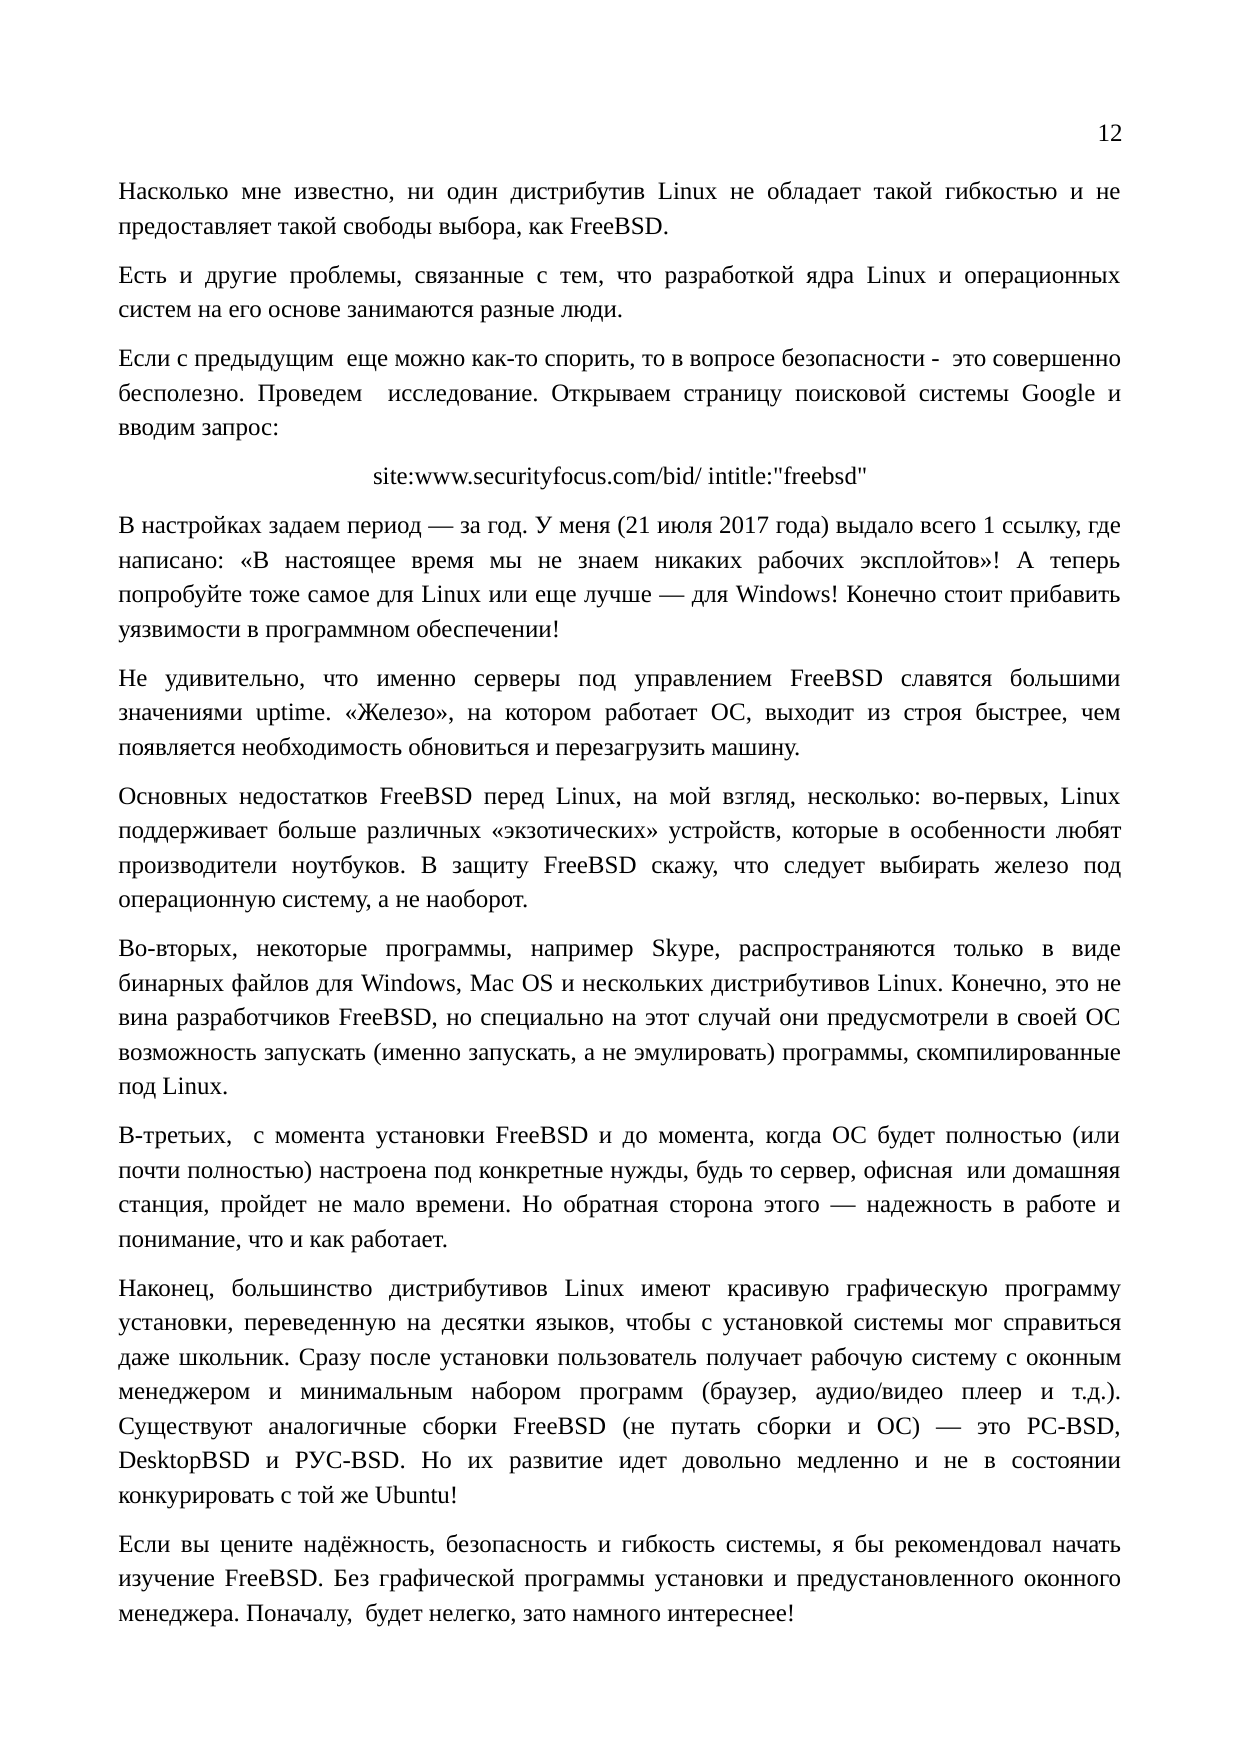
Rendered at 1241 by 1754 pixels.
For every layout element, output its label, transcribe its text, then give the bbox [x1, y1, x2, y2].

text Есть и другие проблемы, связанные с тем, что разработкой ядра Linux и операционных систем на его основе занимаются разные люди. [118, 260, 1122, 323]
text Не удивительно, что именно серверы под управлением FreeBSD славятся большими значениями uptime. «Железо», на котором работает ОС, выходит из строя быстрее, чем появляется необходимость обновиться и перезагрузить машину. [118, 663, 1122, 761]
text В настройках задаем период — за год. У меня (21 июля 2017 года) выдало всего 1 ссылку, где написано: «В настоящее время мы не знаем никаких рабочих эксплойтов»! А теперь попробуйте тоже самое для Linux или еще лучше — для Windows! Конечно стоит прибавить уязвимости в программном обеспечении! [118, 511, 1122, 643]
text Наконец, большинство дистрибутивов Linux имеют красивую графическую программу установки, переведенную на десятки языков, чтобы с установкой системы мог справиться даже школьник. Сразу после установки пользователь получает рабочую систему с оконным менеджером и минимальным набором программ (браузер, аудио/видео плеер и т.д.). Существуют аналогичные сборки FreeBSD (не путать сборки и ОС) — это PC-BSD, DesktopBSD и РУС-BSD. Но их развитие идет довольно медленно и не в состоянии конкурировать с той же Ubuntu! [118, 1273, 1122, 1509]
text site:www.securityfocus.com/bid/ intitle:"freebsd" [118, 461, 1122, 490]
text Во-вторых, некоторые программы, например Skype, распространяются только в виде бинарных файлов для Windows, Mac OS и нескольких дистрибутивов Linux. Конечно, это не вина разработчиков FreeBSD, но специально на этот случай они предусмотрели в своей ОС возможность запускать (именно запускать, а не эмулировать) программы, скомпилированные под Linux. [118, 933, 1122, 1100]
text Если вы цените надёжность, безопасность и гибкость системы, я бы рекомендовал начать изучение FreeBSD. Без графической программы установки и предустановленного оконного менеджера. Поначалу, будет нелегко, зато намного интереснее! [118, 1529, 1122, 1627]
text Если с предыдущим еще можно как-то спорить, то в вопросе безопасности - это совершенно бесполезно. Проведем исследование. Открываем страницу поисковой системы Google и вводим запрос: [118, 343, 1122, 441]
text В-третьих, с момента установки FreeBSD и до момента, когда ОС будет полностью (или почти полностью) настроена под конкретные нужды, будь то сервер, офисная или домашняя станция, пройдет не мало времени. Но обратная сторона этого — надежность в работе и понимание, что и как работает. [118, 1121, 1122, 1253]
text Основных недостатков FreeBSD перед Linux, на мой взгляд, несколько: во-первых, Linux поддерживает больше различных «экзотических» устройств, которые в особенности любят производители ноутбуков. В защиту FreeBSD скажу, что следует выбирать железо под операционную систему, а не наоборот. [118, 781, 1122, 913]
text Насколько мне известно, ни один дистрибутив Linux не обладает такой гибкостью и не предоставляет такой свободы выбора, как FreeBSD. [118, 176, 1122, 239]
